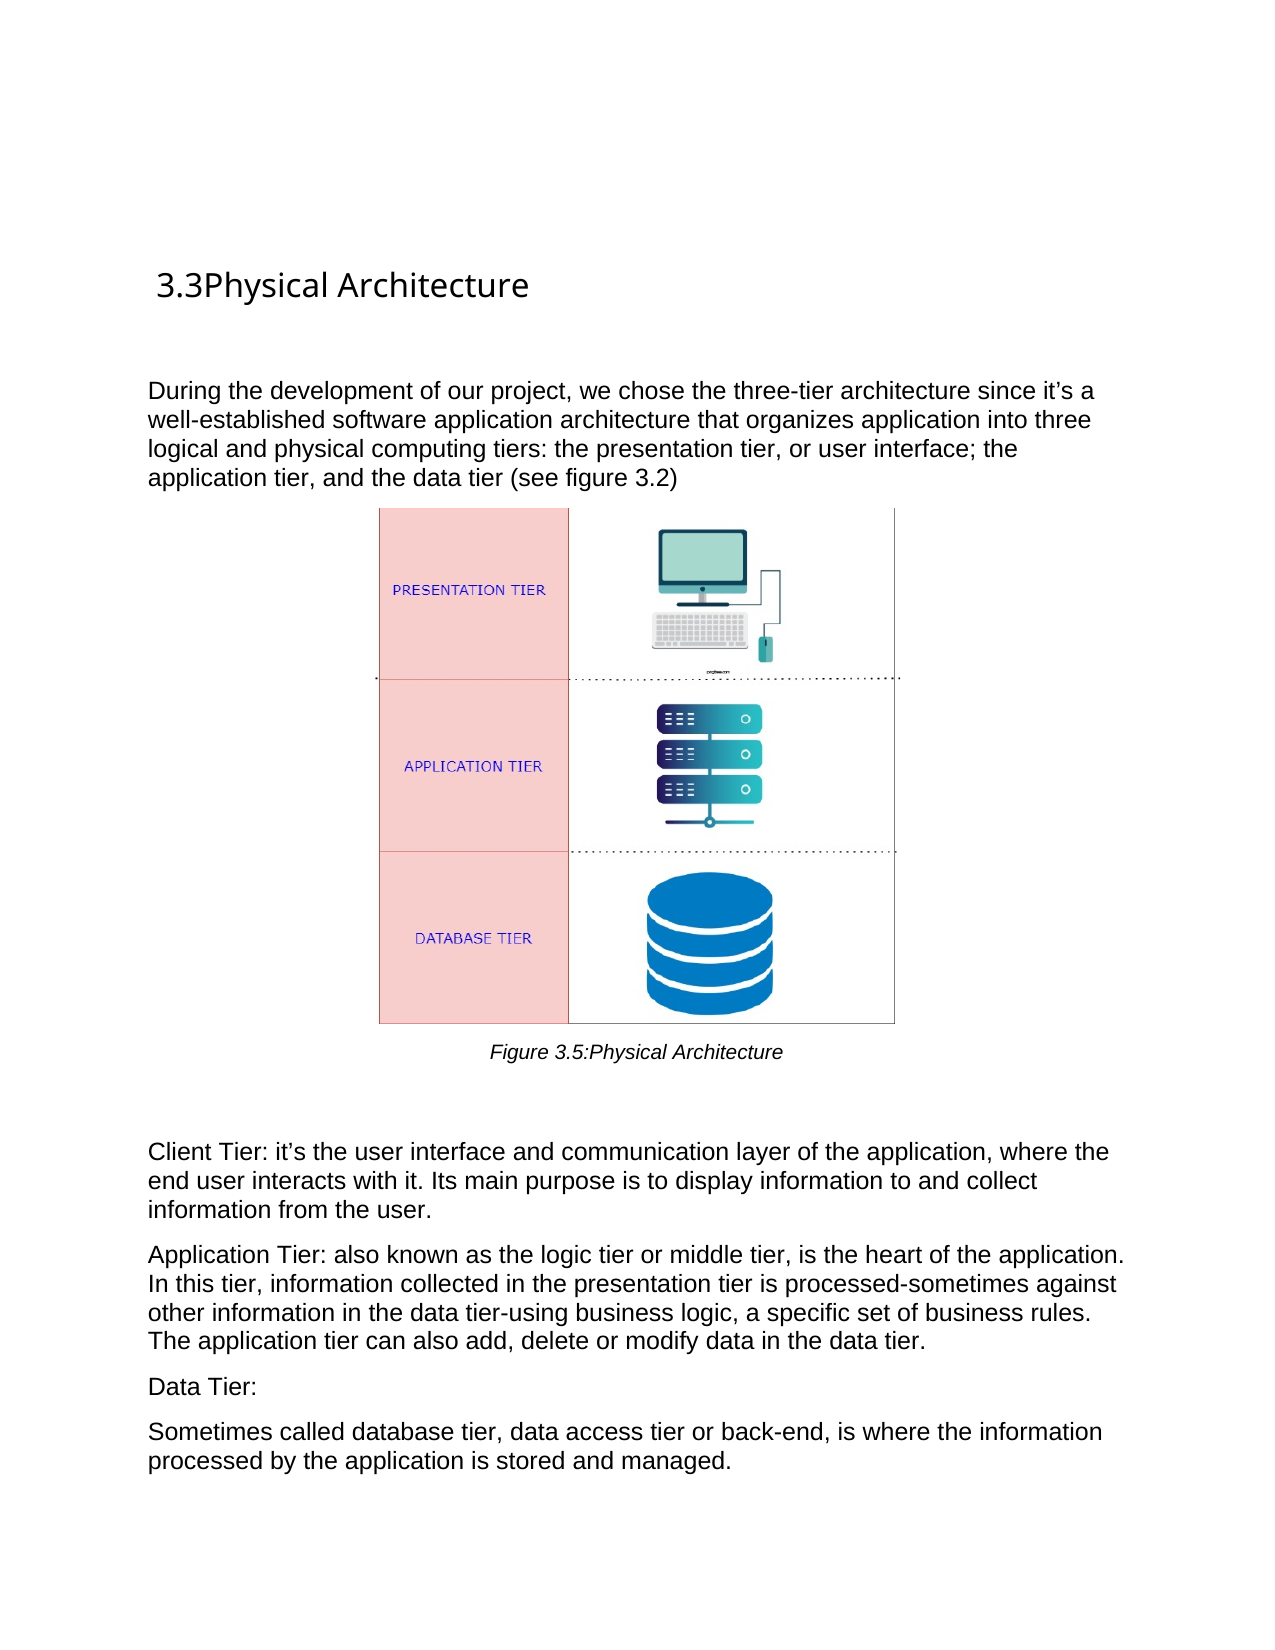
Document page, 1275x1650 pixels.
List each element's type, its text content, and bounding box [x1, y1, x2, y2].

text Data Tier: [148, 1372, 1127, 1401]
text Client Tier: it’s the user interface and communication layer of the application, where the end user interacts with it. Its main purpose is to display information to and collect information from the user. [148, 1137, 1127, 1223]
text 3.3Physical Architecture [148, 262, 1127, 307]
text Application Tier: also known as the logic tier or middle tier, is the heart of the application. In this tier, information collected in the presentation tier is processed-sometimes against other information in the data tier-using business logic, a specific set of business rules. The application tier can also add, delete or modify data in the data tier. [148, 1240, 1127, 1355]
text Figure ‎3.5:Physical Architecture [148, 1040, 1127, 1064]
text During the development of our project, we chose the three-tier architecture since it’s a well-established software application architecture that organizes application into three logical and physical computing tiers: the presentation tier, or user interface; the application tier, and the data tier (see figure 3.2) [148, 376, 1127, 491]
text Sometimes called database tier, data access tier or back-end, is where the information processed by the application is stored and managed. [148, 1417, 1127, 1475]
